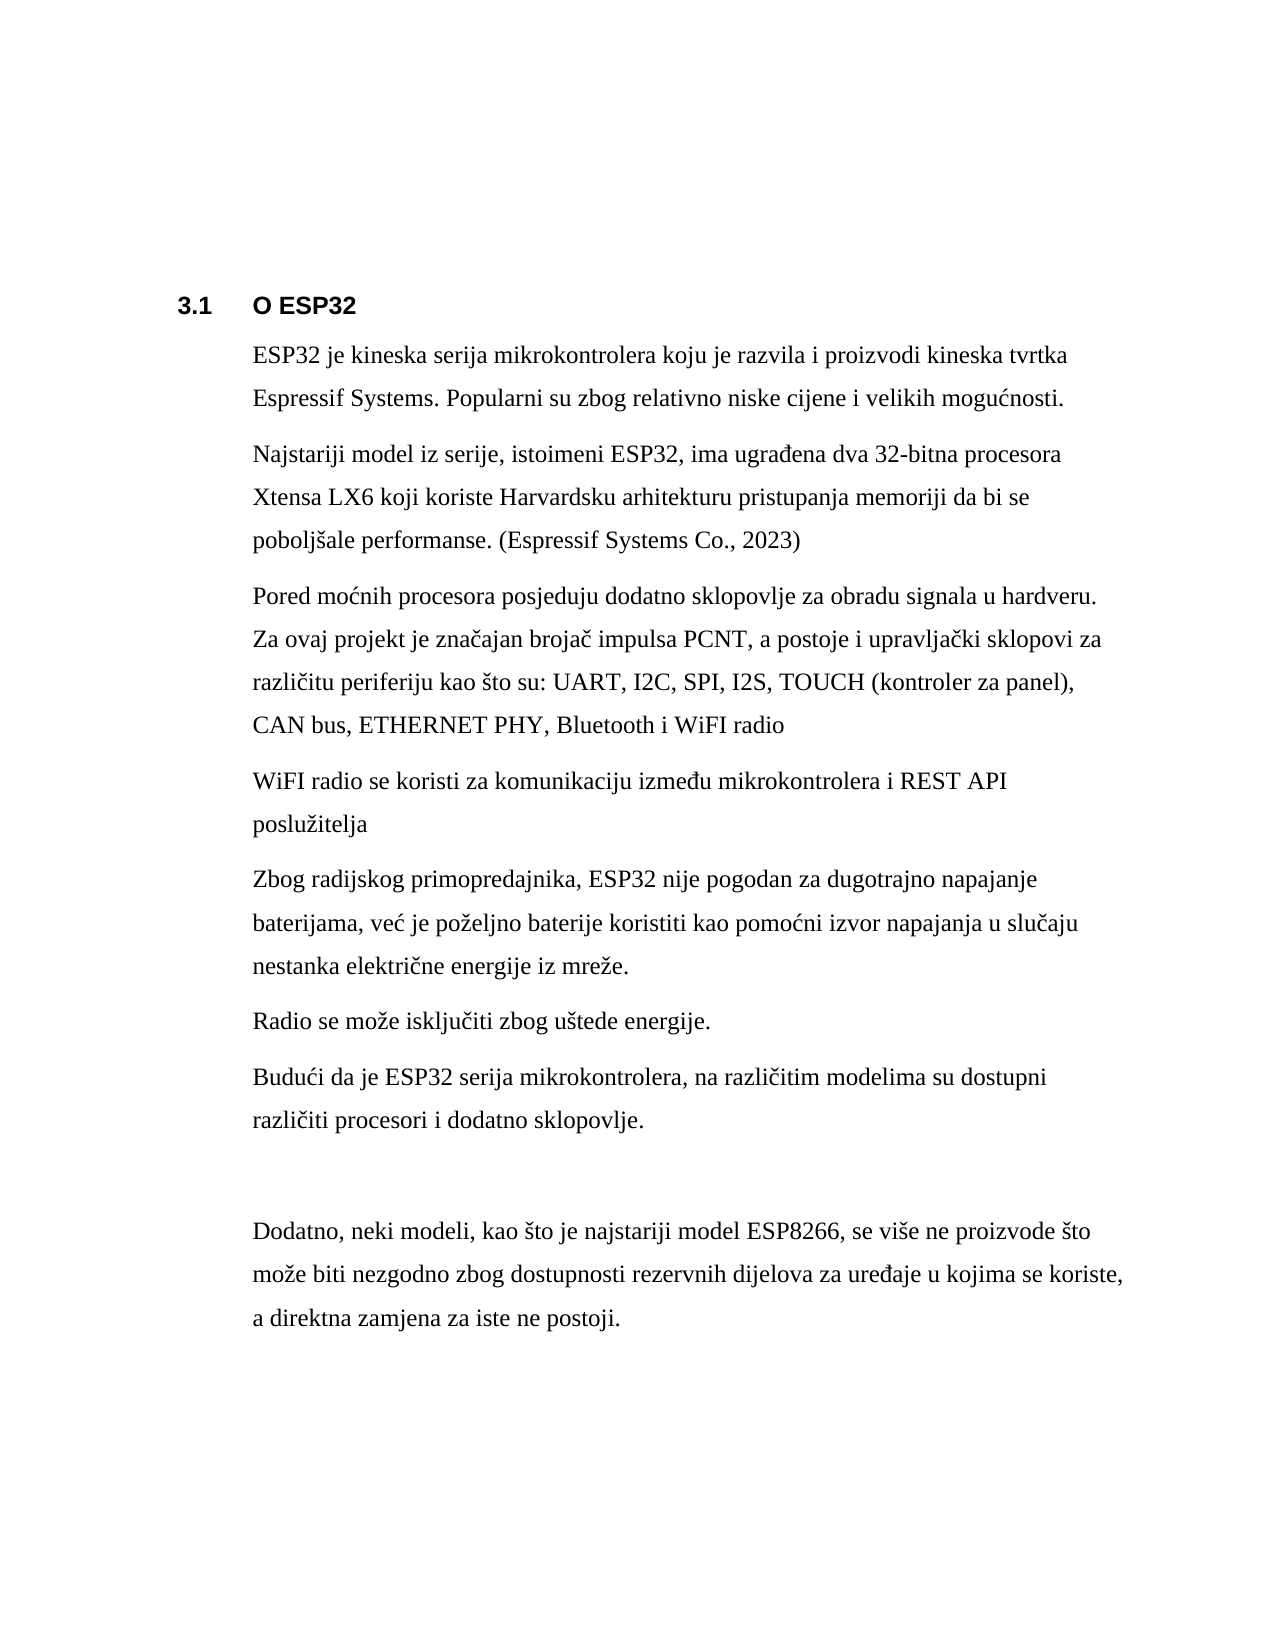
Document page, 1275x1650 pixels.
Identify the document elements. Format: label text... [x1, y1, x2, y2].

text Budući da je ESP32 serija mikrokontrolera, na različitim modelima su dostupni različiti procesori i dodatno sklopovlje. [252, 1062, 1127, 1134]
text WiFI radio se koristi za komunikaciju između mikrokontrolera i REST API poslužitelja [252, 766, 1127, 838]
text Najstariji model iz serije, istoimeni ESP32, ima ugrađena dva 32-bitna procesora Xtensa LX6 koji koriste Harvardsku arhitekturu pristupanja memoriji da bi se poboljšale performanse. (Espressif Systems Co., 2023) [252, 439, 1127, 554]
text Pored moćnih procesora posjeduju dodatno sklopovlje za obradu signala u hardveru. Za ovaj projekt je značajan brojač impulsa PCNT, a postoje i upravljački sklopovi za različitu periferiju kao što su: UART, I2C, SPI, I2S, TOUCH (kontroler za panel), CAN bus, ETHERNET PHY, Bluetooth i WiFI radio [252, 581, 1127, 739]
text Dodatno, neki modeli, kao što je najstariji model ESP8266, se više ne proizvode što može biti nezgodno zbog dostupnosti rezervnih dijelova za uređaje u kojima se koriste, a direktna zamjena za iste ne postoji. [252, 1216, 1127, 1331]
subtitle O ESP32 [177, 291, 1127, 319]
text Radio se može isključiti zbog uštede energije. [252, 1006, 1127, 1035]
text Zbog radijskog primopredajnika, ESP32 nije pogodan za dugotrajno napajanje baterijama, već je poželjno baterije koristiti kao pomoćni izvor napajanja u slučaju nestanka električne energije iz mreže. [252, 864, 1127, 979]
text ESP32 je kineska serija mikrokontrolera koju je razvila i proizvodi kineska tvrtka Espressif Systems. Popularni su zbog relativno niske cijene i velikih mogućnosti. [252, 340, 1127, 412]
